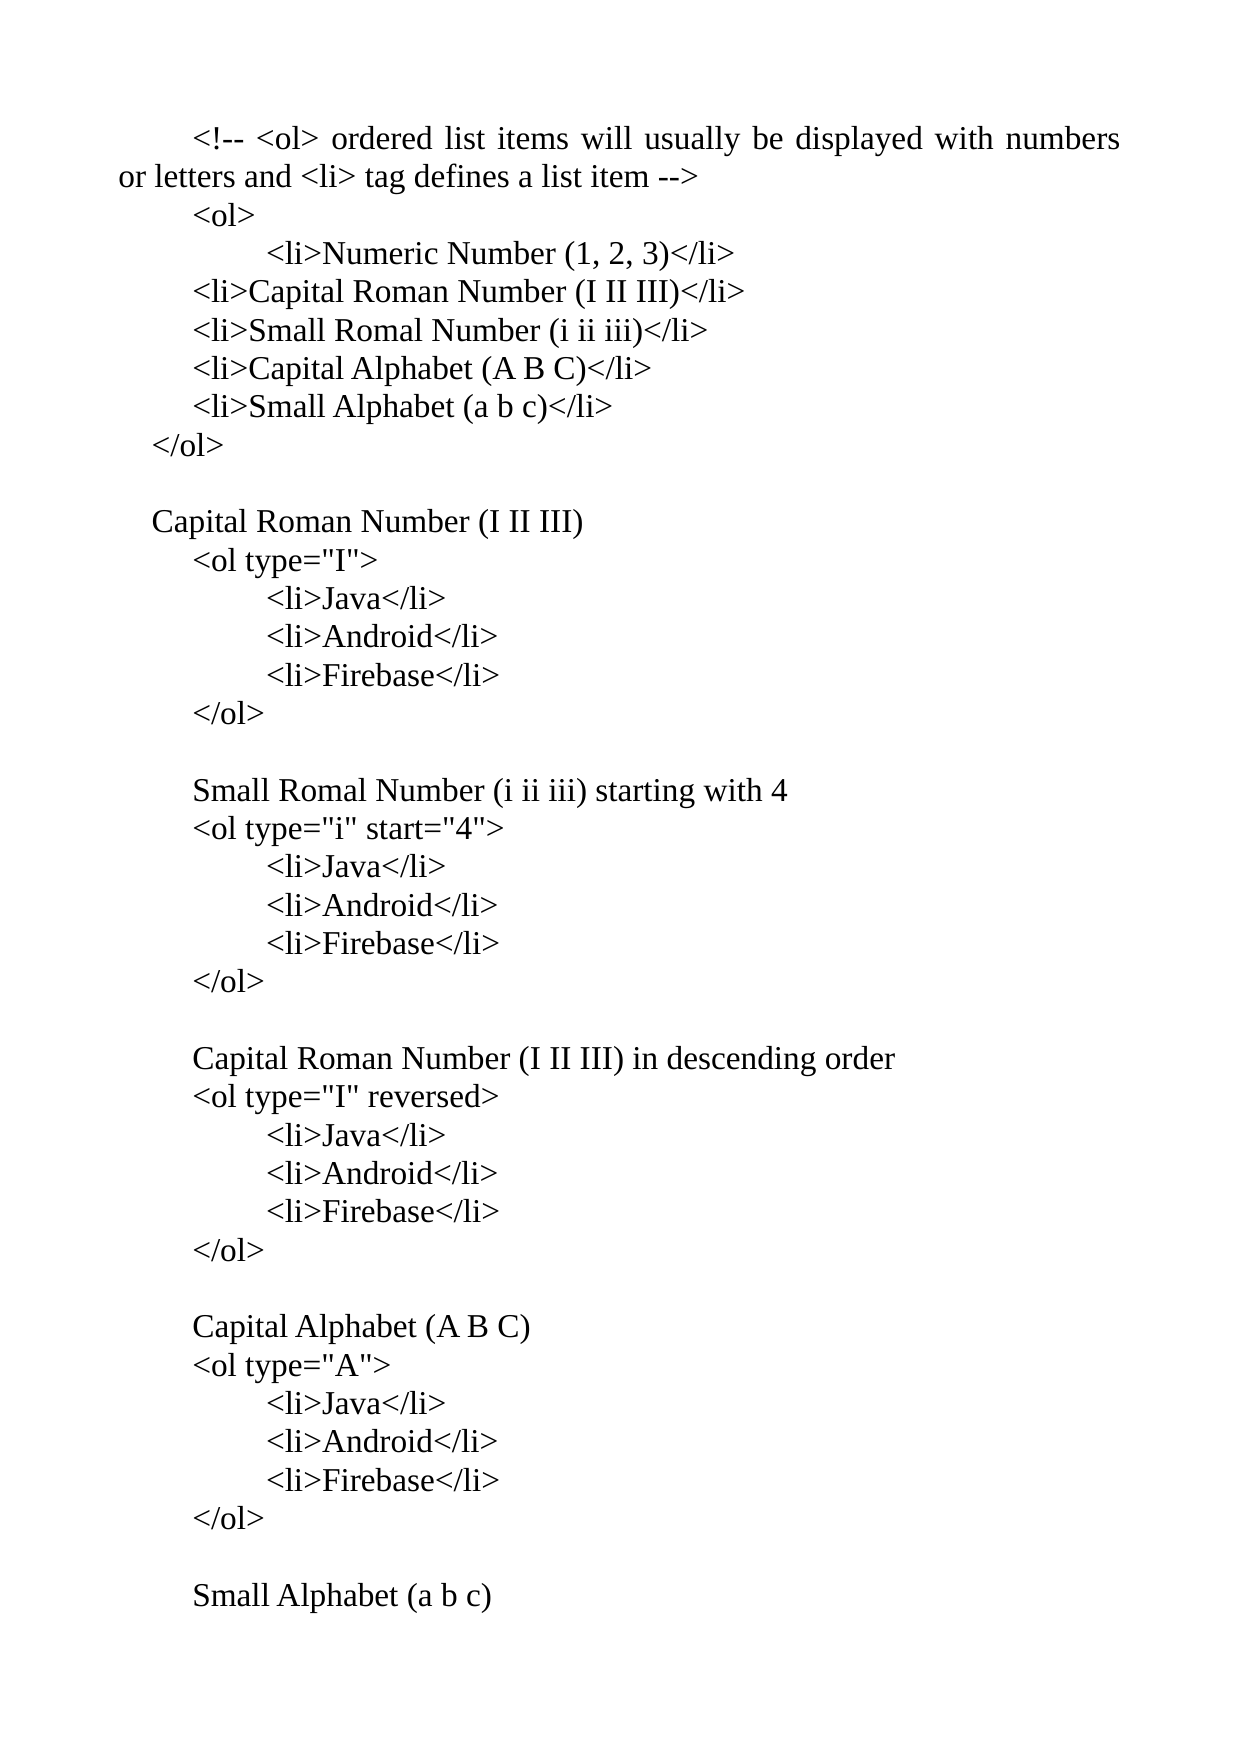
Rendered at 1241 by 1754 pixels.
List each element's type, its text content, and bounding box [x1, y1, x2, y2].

text <li>Capital Alphabet (A B C)</li> [118, 348, 1122, 386]
text </ol> [118, 425, 1122, 463]
text <li>Capital Roman Number (I II III)</li> [118, 271, 1122, 310]
text <li>Firebase</li> [118, 923, 1122, 961]
text </ol> [118, 961, 1122, 1000]
text </ol> [118, 1230, 1122, 1268]
text <ol type="i" start="4"> [118, 808, 1122, 846]
text <li>Android</li> [118, 885, 1122, 923]
text <li>Firebase</li> [118, 655, 1122, 693]
text <li>Android</li> [118, 1153, 1122, 1191]
text Capital Roman Number (I II III) [118, 501, 1122, 540]
text </ol> [118, 1498, 1122, 1536]
text <li>Small Romal Number (i ii iii)</li> [118, 310, 1122, 348]
text </ol> [118, 693, 1122, 731]
text <ol type="I" reversed> [118, 1076, 1122, 1115]
text Capital Alphabet (A B C) [118, 1306, 1122, 1345]
text <li>Java</li> [118, 578, 1122, 616]
text <li>Small Alphabet (a b c)</li> [118, 386, 1122, 425]
text Small Romal Number (i ii iii) starting with 4 [118, 770, 1122, 808]
text <li>Android</li> [118, 616, 1122, 655]
text <li>Java</li> [118, 1115, 1122, 1153]
text <li>Java</li> [118, 846, 1122, 885]
text <ol type="I"> [118, 540, 1122, 578]
text <li>Java</li> [118, 1383, 1122, 1421]
text <li>Firebase</li> [118, 1191, 1122, 1230]
text <li>Android</li> [118, 1421, 1122, 1460]
text Small Alphabet (a b c) [118, 1575, 1122, 1613]
text <ol> [118, 195, 1122, 233]
text <li>Firebase</li> [118, 1460, 1122, 1498]
text <ol type="A"> [118, 1345, 1122, 1383]
text Capital Roman Number (I II III) in descending order [118, 1038, 1122, 1076]
text <!-- <ol> ordered list items will usually be displayed with numbers or letters and <li> tag defines a list item --> [118, 118, 1122, 195]
text <li>Numeric Number (1, 2, 3)</li> [118, 233, 1122, 271]
